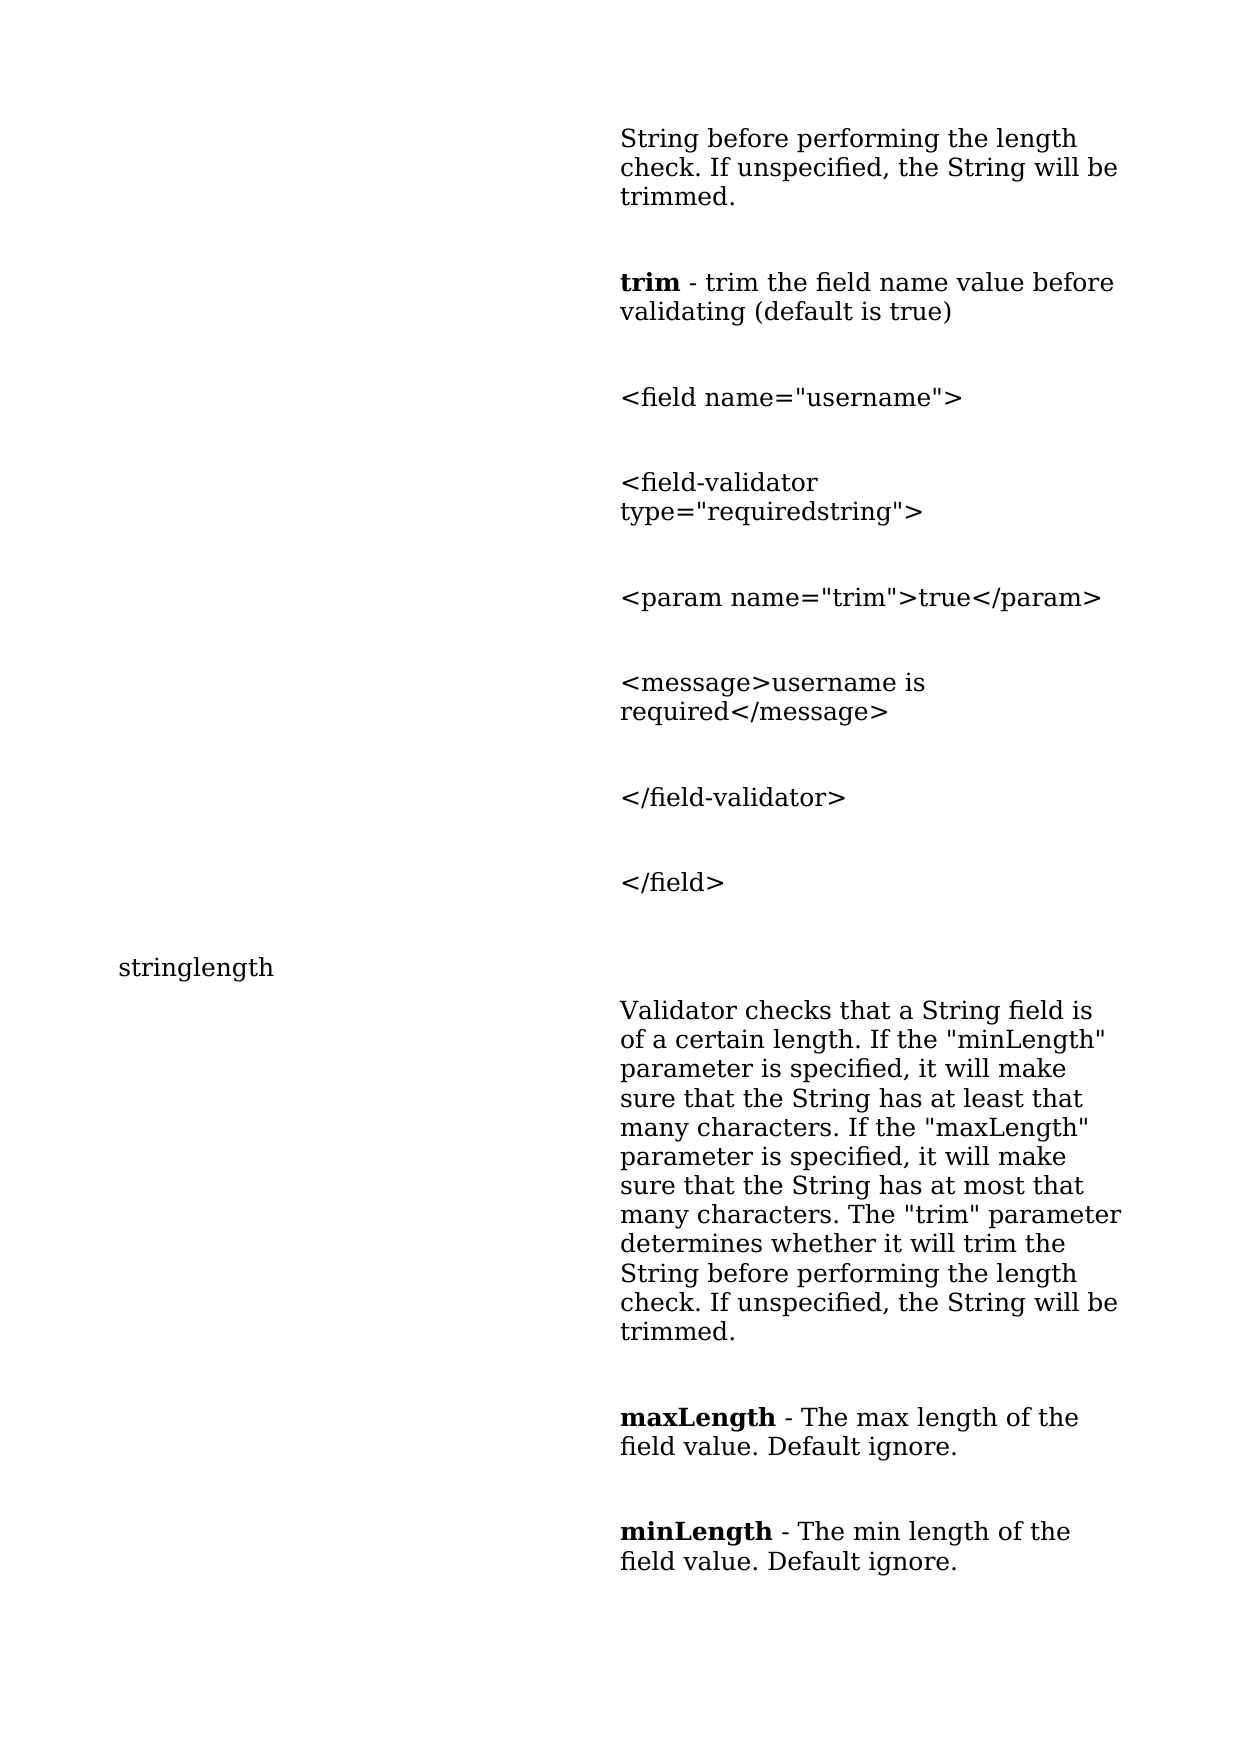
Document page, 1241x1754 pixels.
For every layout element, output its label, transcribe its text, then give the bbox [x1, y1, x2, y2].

table_cell Validator checks that a String field is of a certain length. If the "minLength" parameter is specified, it will make sure that the String has at least that many characters. If the "maxLength" parameter is specified, it will make sure that the String has at most that many characters. The "trim" parameter determines whether it will trim the String before performing the length check. If unspecified, the String will be trimmed. maxLength - The max length of the field value. Default ignore. minLength - The min length of the field value. Default ignore. [620, 948, 1122, 1626]
table_cell [118, 118, 620, 947]
table_cell String before performing the length check. If unspecified, the String will be trimmed. trim - trim the field name value before validating (default is true) <field name="username"> <field-validator type="requiredstring"> <param name="trim">true</param> <message>username is required</message> </field-validator> </field> [620, 118, 1122, 947]
table_cell stringlength [118, 948, 620, 1626]
